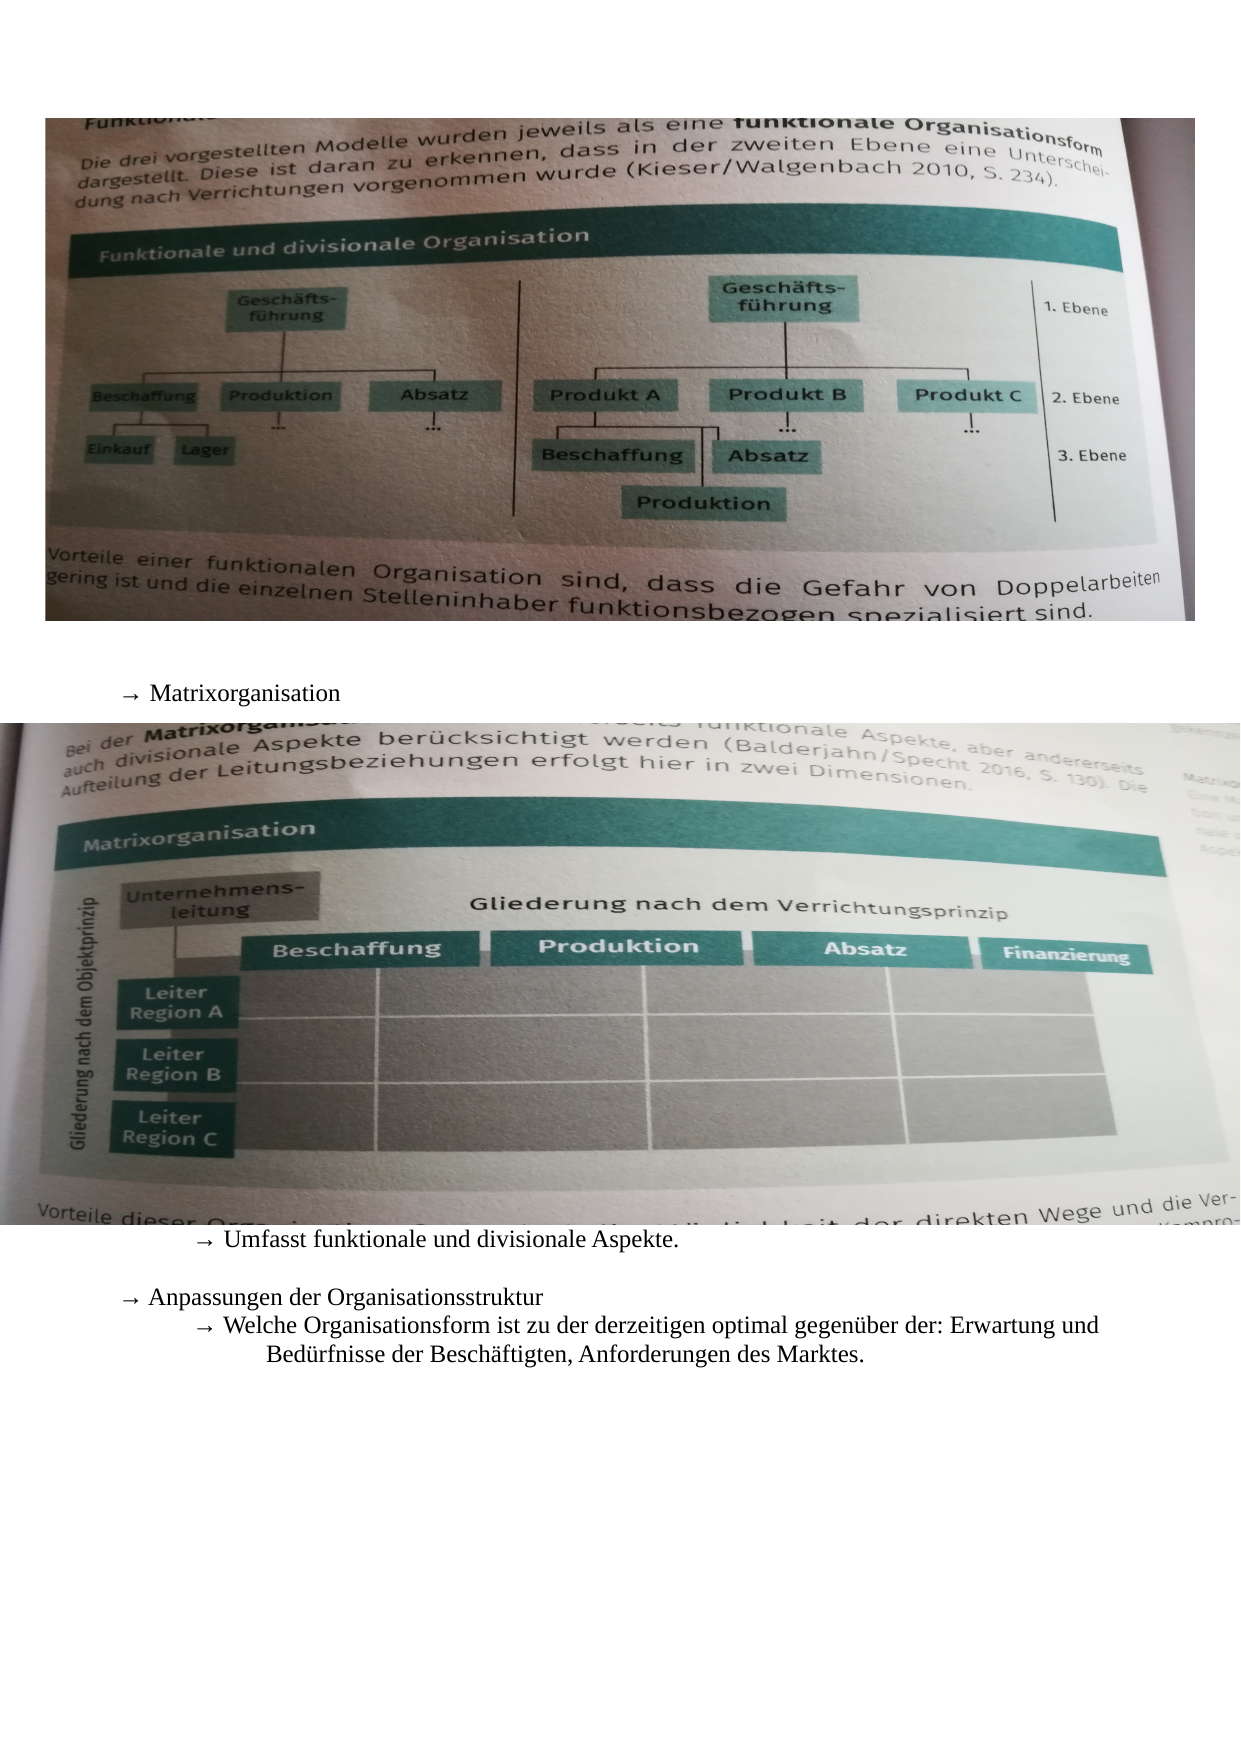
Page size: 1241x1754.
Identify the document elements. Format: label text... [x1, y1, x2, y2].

text Bedürfnisse der Beschäftigten, Anforderungen des Marktes. [118, 1339, 1122, 1368]
text → Matrixorganisation [118, 678, 1122, 707]
text [118, 707, 1122, 723]
text → Anpassungen der Organisationsstruktur [118, 1282, 1122, 1310]
picture [45, 118, 1195, 621]
picture [0, 723, 1241, 1225]
text → Umfasst funktionale und divisionale Aspekte. [118, 1225, 1122, 1253]
text → Welche Organisationsform ist zu der derzeitigen optimal gegenüber der: Erwartung und [118, 1310, 1122, 1339]
